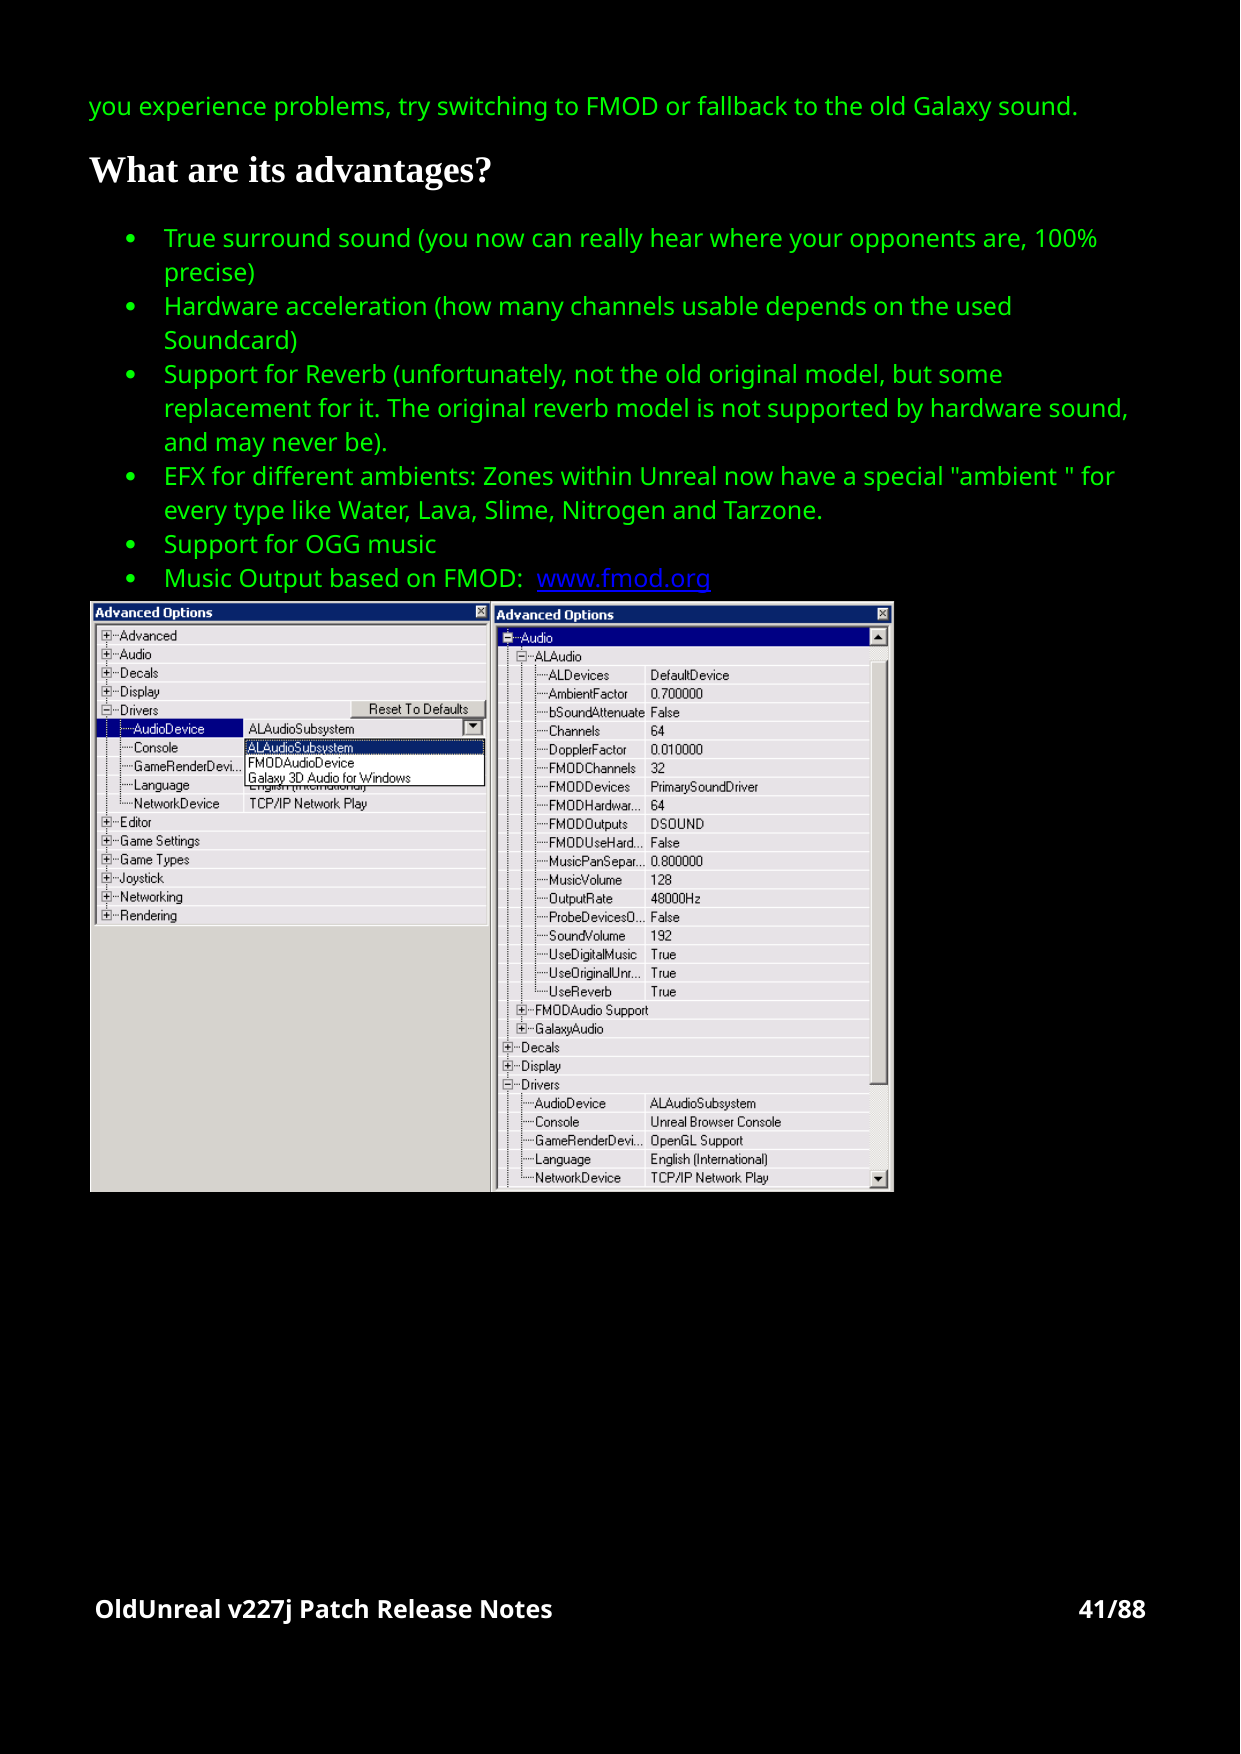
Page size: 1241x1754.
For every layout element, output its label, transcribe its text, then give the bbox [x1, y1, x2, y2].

list Support for OGG music [126, 527, 1152, 561]
text you experience problems, try switching to FMOD or fallback to the old Galaxy sound. [88, 88, 1152, 123]
list Support for Reverb (unfortunately, not the old original model, but some replacement for it. The original reverb model is not supported by hardware sound, and may never be). [126, 356, 1152, 459]
list Music Output based on FMOD: www.fmod.org [126, 561, 1152, 595]
list True surround sound (you now can really hear where your opponents are, 100% precise) [126, 220, 1152, 288]
list EFX for different ambients: Zones within Unreal now have a special "ambient " for every type like Water, Lava, Slime, Nitrogen and Tarzone. [126, 459, 1152, 527]
list Hardware acceleration (how many channels usable depends on the used Soundcard) [126, 288, 1152, 356]
subtitle What are its advantages? [88, 148, 1152, 191]
picture [90, 601, 895, 1192]
